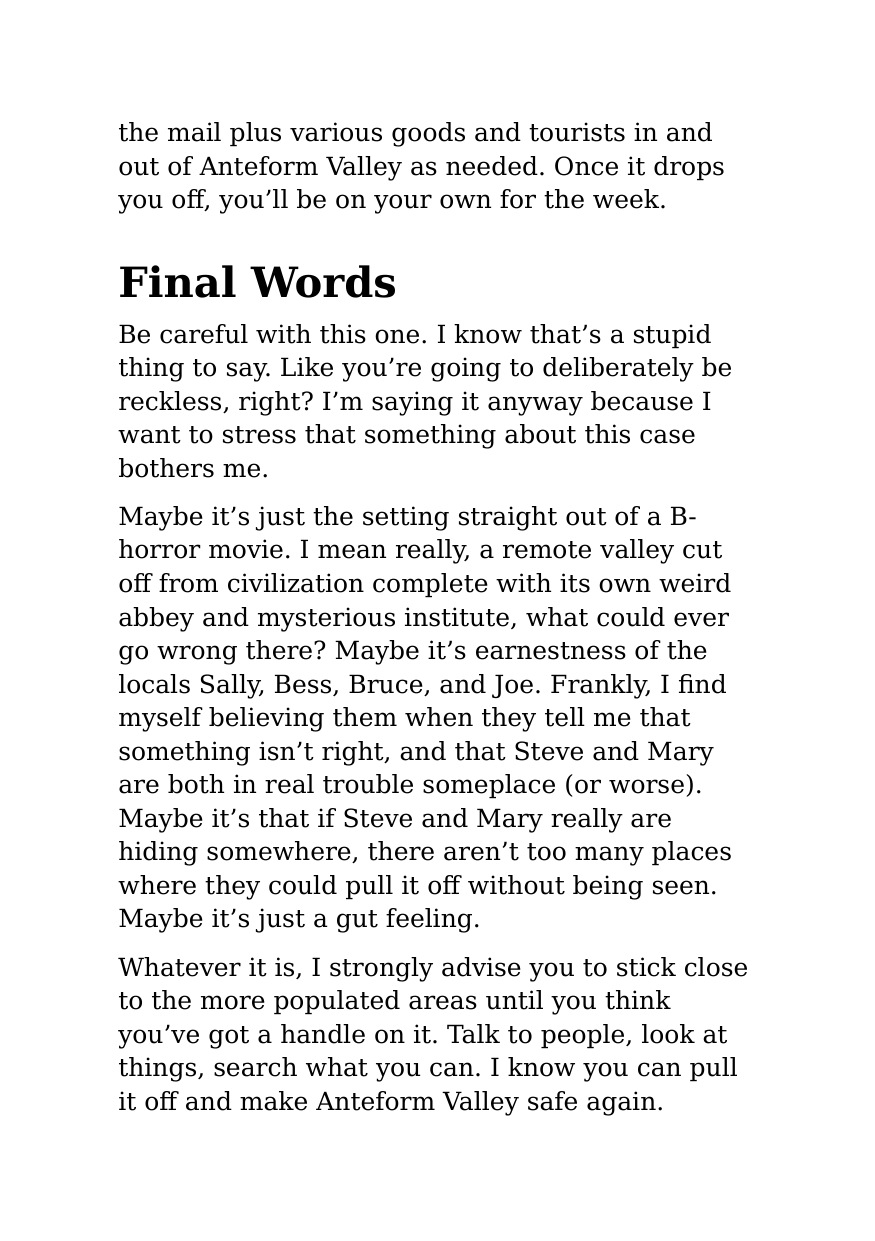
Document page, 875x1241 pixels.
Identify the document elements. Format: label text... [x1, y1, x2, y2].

text Whatever it is, I strongly advise you to stick close to the more populated areas until you think you’ve got a handle on it. Talk to people, look at things, search what you can. I know you can pull it off and make Anteform Valley safe again. [118, 953, 756, 1116]
text Maybe it’s just the setting straight out of a B-horror movie. I mean really, a remote valley cut off from civilization complete with its own weird abbey and mysterious institute, what could ever go wrong there? Maybe it’s earnestness of the locals Sally, Bess, Bruce, and Joe. Frankly, I find myself believing them when they tell me that something isn’t right, and that Steve and Mary are both in real trouble someplace (or worse). Maybe it’s that if Steve and Mary really are hiding somewhere, there aren’t too many places where they could pull it off without being seen. Maybe it’s just a gut feeling. [118, 502, 756, 934]
text Be careful with this one. I know that’s a stupid thing to say. Like you’re going to deliberately be reckless, right? I’m saying it anyway because I want to stress that something about this case bothers me. [118, 320, 756, 483]
text the mail plus various goods and tourists in and out of Anteform Valley as needed. Once it drops you off, you’ll be on your own for the week. [118, 118, 756, 214]
subtitle Final Words [118, 258, 756, 307]
